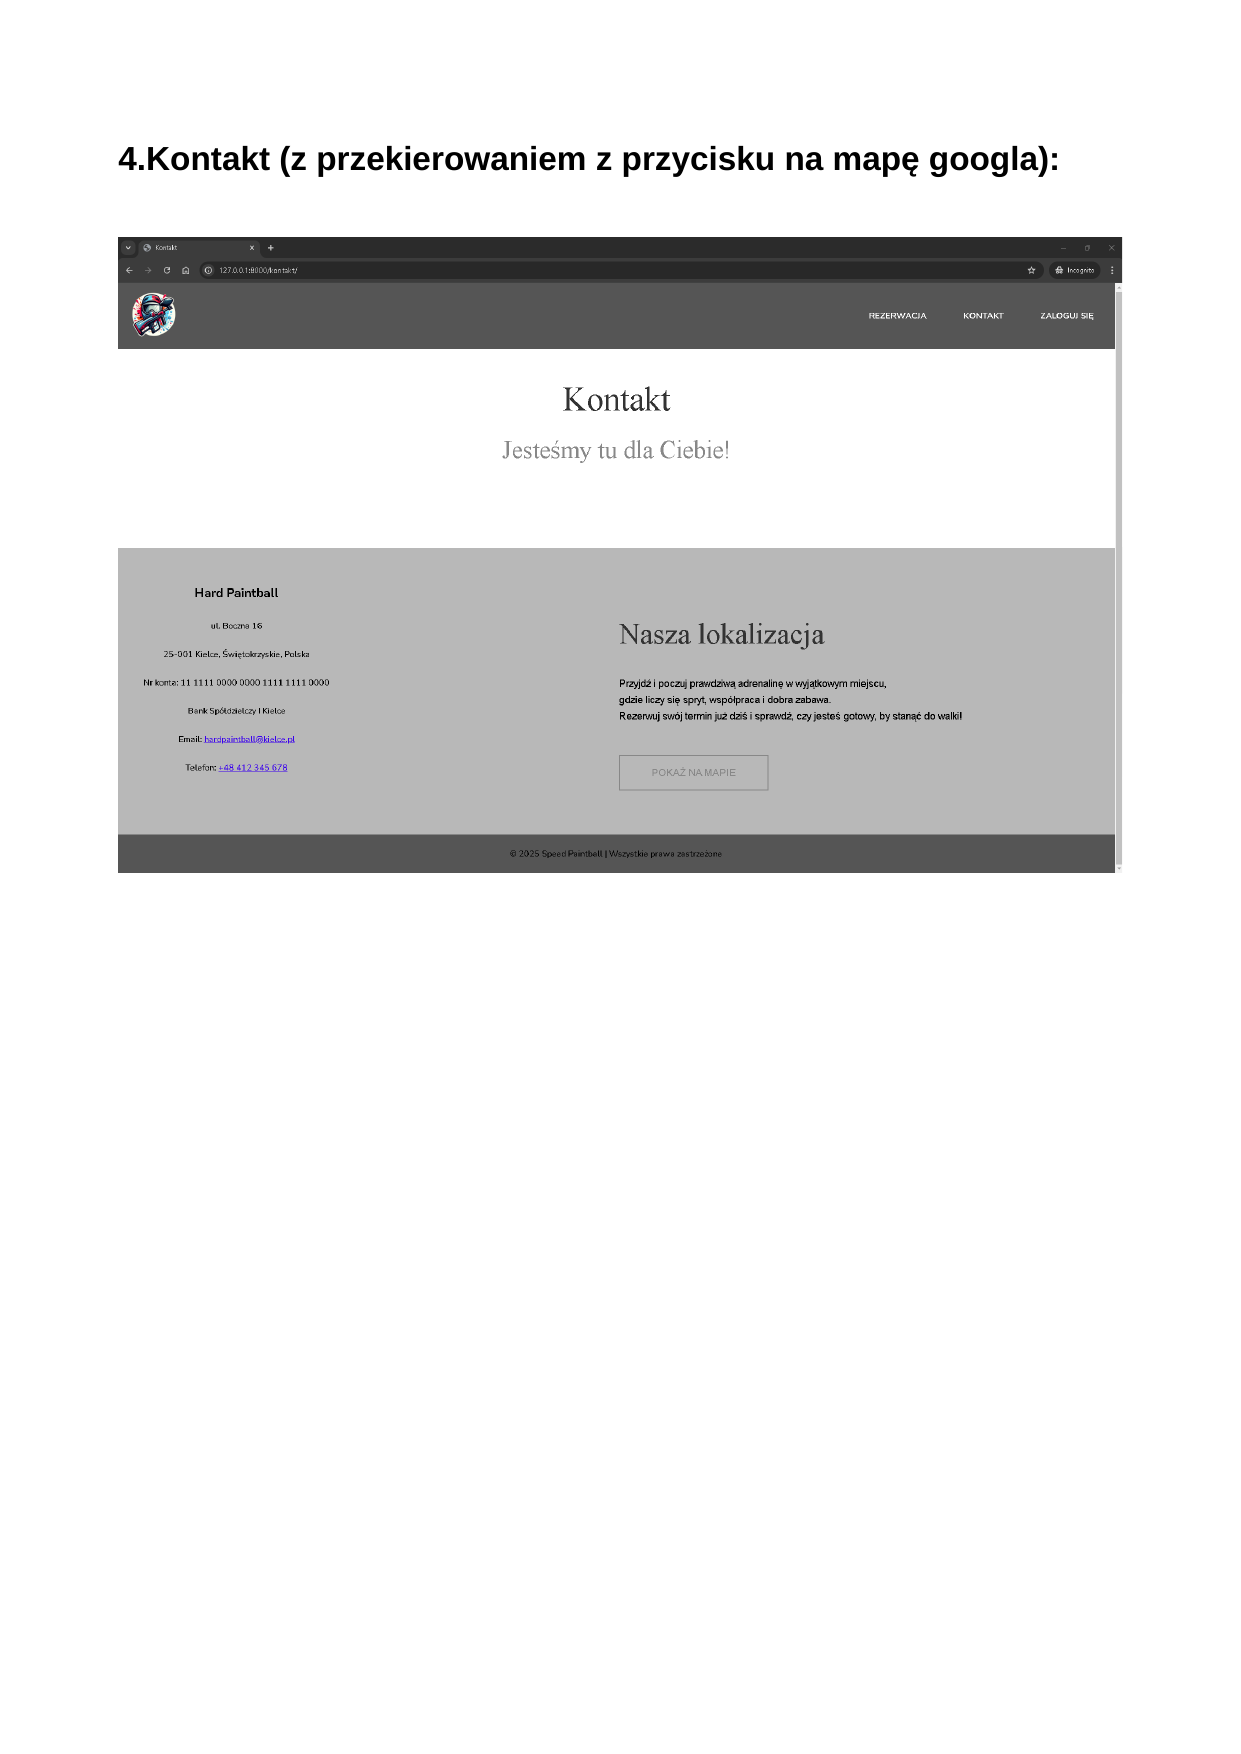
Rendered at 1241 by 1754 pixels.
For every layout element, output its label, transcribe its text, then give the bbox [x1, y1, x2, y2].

subtitle 4.Kontakt (z przekierowaniem z przycisku na mapę googla): [118, 139, 1122, 177]
picture [118, 237, 1123, 873]
